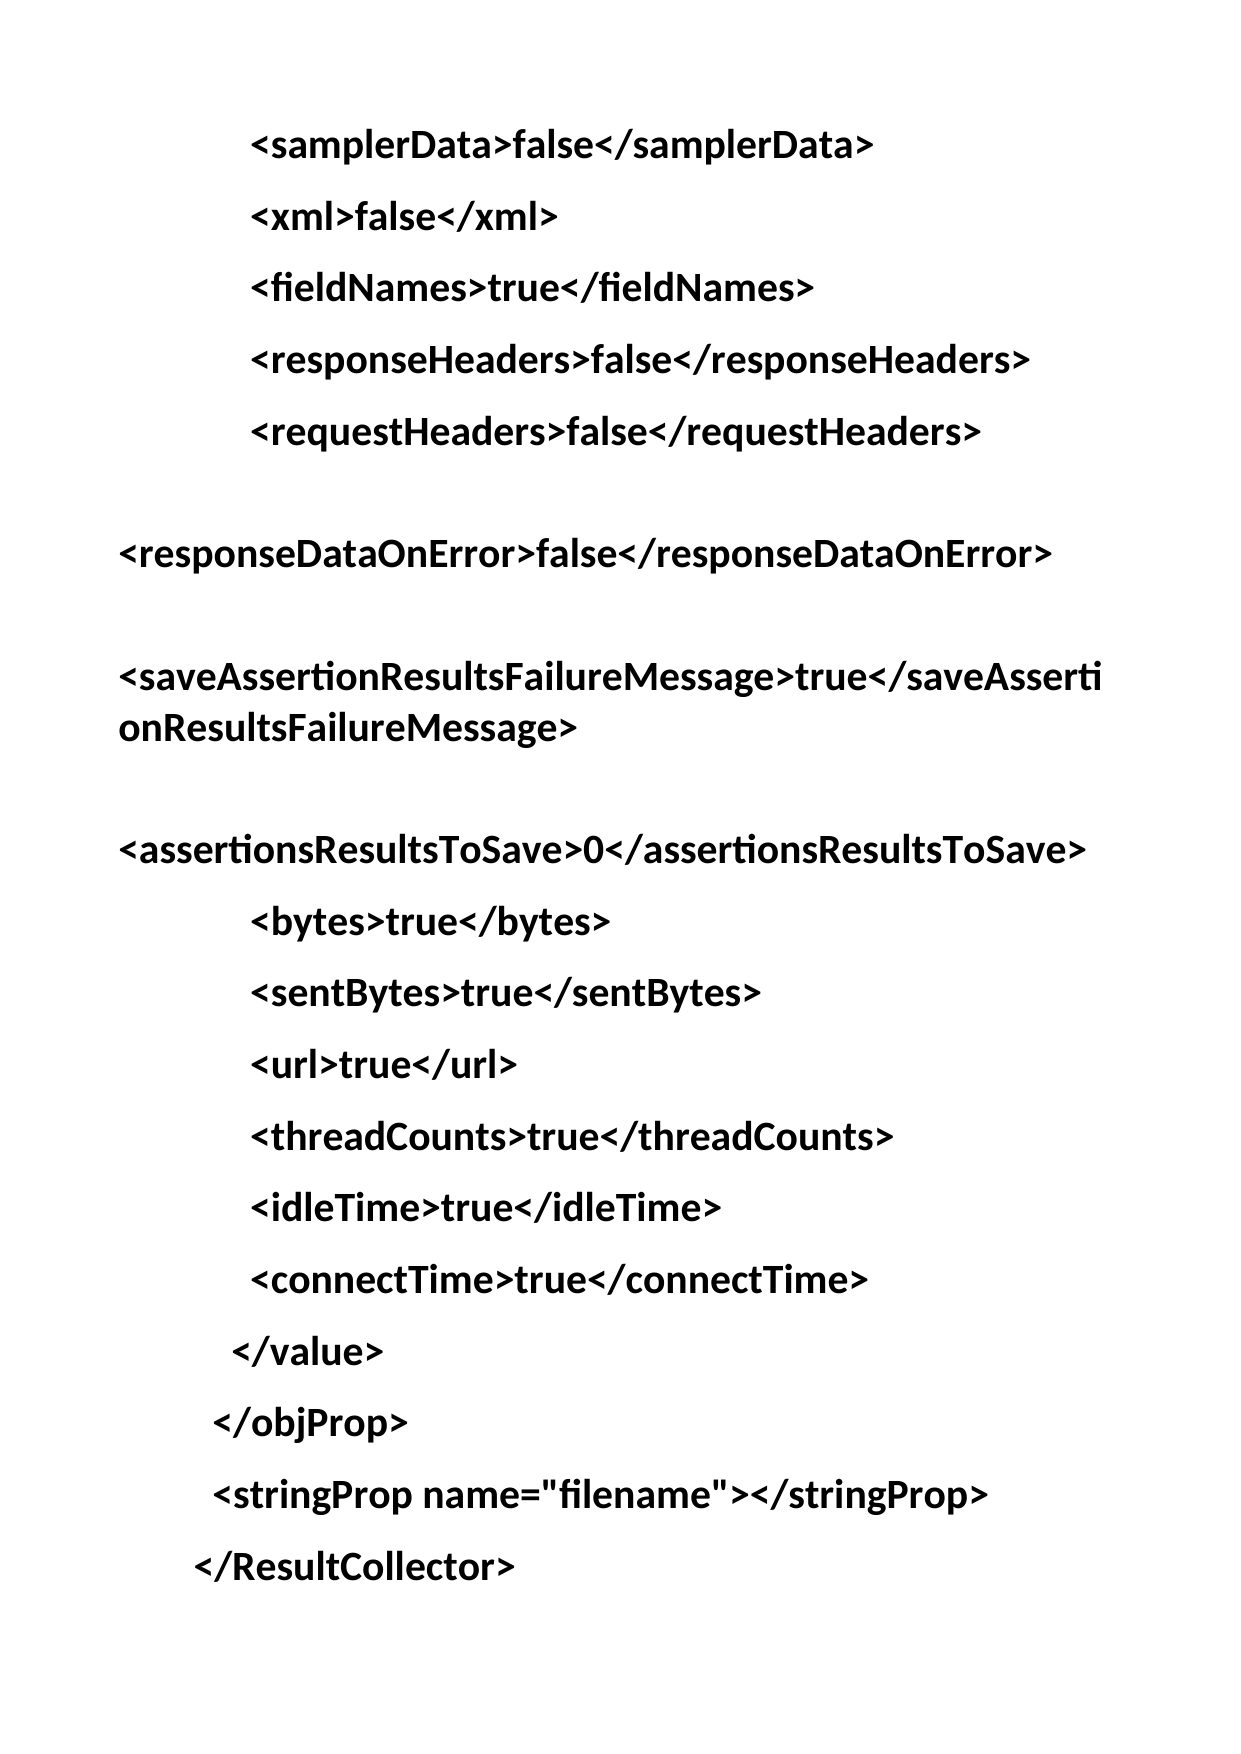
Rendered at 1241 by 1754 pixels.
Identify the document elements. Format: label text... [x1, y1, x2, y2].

text <samplerData>false</samplerData> [118, 118, 1122, 169]
text <bytes>true</bytes> [118, 895, 1122, 946]
text </objProp> [118, 1396, 1122, 1447]
text <threadCounts>true</threadCounts> [118, 1110, 1122, 1161]
text </value> [118, 1325, 1122, 1376]
text <stringProp name="filename"></stringProp> [118, 1468, 1122, 1519]
text <requestHeaders>false</requestHeaders> [118, 405, 1122, 456]
text <xml>false</xml> [118, 190, 1122, 241]
text <assertionsResultsToSave>0</assertionsResultsToSave> [118, 772, 1122, 874]
text <idleTime>true</idleTime> [118, 1181, 1122, 1232]
text <responseDataOnError>false</responseDataOnError> [118, 476, 1122, 578]
text <connectTime>true</connectTime> [118, 1253, 1122, 1304]
text <saveAssertionResultsFailureMessage>true</saveAssertionResultsFailureMessage> [118, 599, 1122, 751]
text <responseHeaders>false</responseHeaders> [118, 333, 1122, 384]
text <fieldNames>true</fieldNames> [118, 261, 1122, 312]
text <sentBytes>true</sentBytes> [118, 966, 1122, 1017]
text </ResultCollector> [118, 1540, 1122, 1591]
text <url>true</url> [118, 1038, 1122, 1089]
